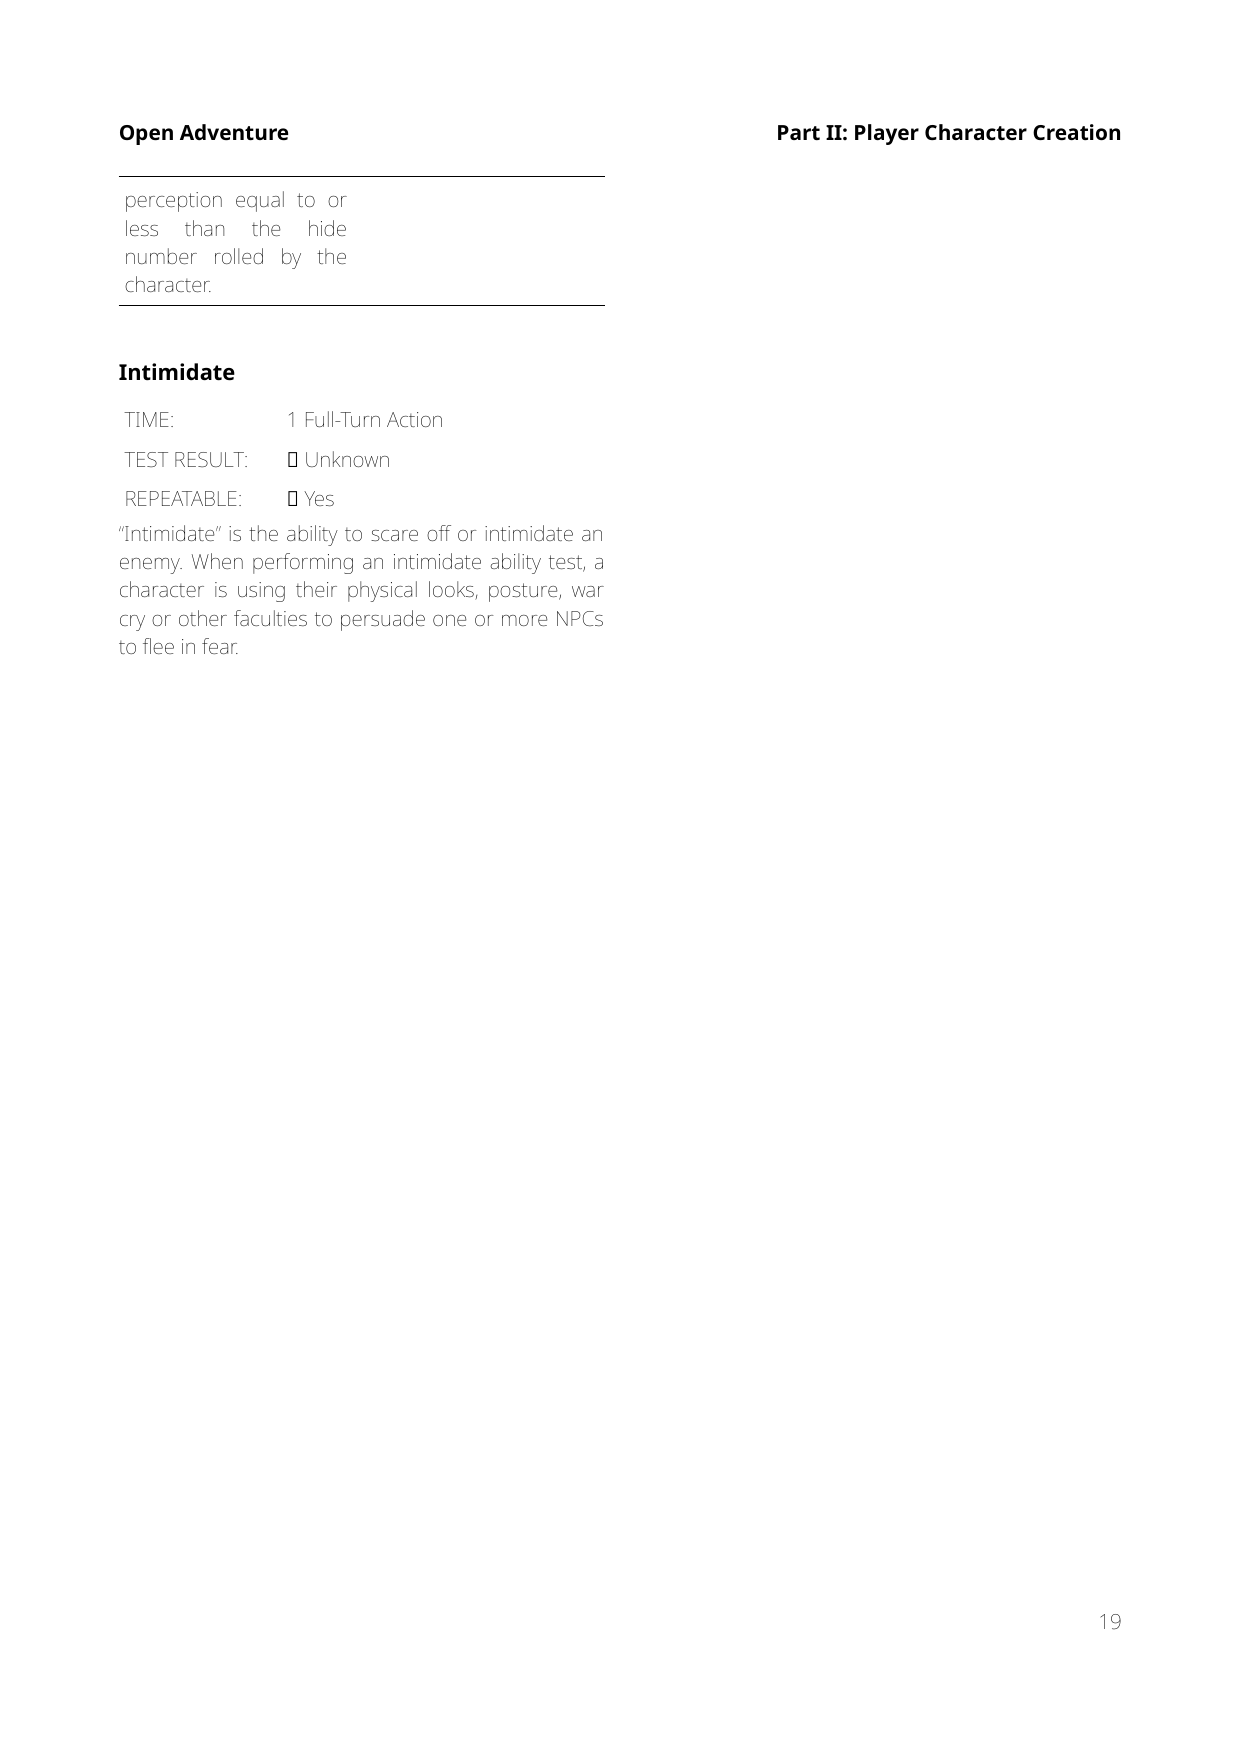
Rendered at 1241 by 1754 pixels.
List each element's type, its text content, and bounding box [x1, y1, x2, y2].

table_cell [353, 177, 372, 305]
table_cell  Unknown [281, 439, 605, 479]
text “Intimidate” is the ability to scare off or intimidate an enemy. When performing an intimidate ability test, a character is using their physical looks, posture, war cry or other faculties to persuade one or more NPCs to flee in fear. [118, 519, 605, 661]
table_cell [372, 177, 605, 305]
table_header TIME: [119, 399, 281, 439]
table_cell REPEATABLE: [119, 479, 281, 519]
table_cell TEST RESULT: [119, 439, 281, 479]
table_cell perception equal to or less than the hide number rolled by the character. [119, 177, 353, 305]
table_cell  Yes [281, 479, 605, 519]
text Intimidate [118, 357, 605, 387]
table_header 1 Full-Turn Action [281, 399, 605, 439]
